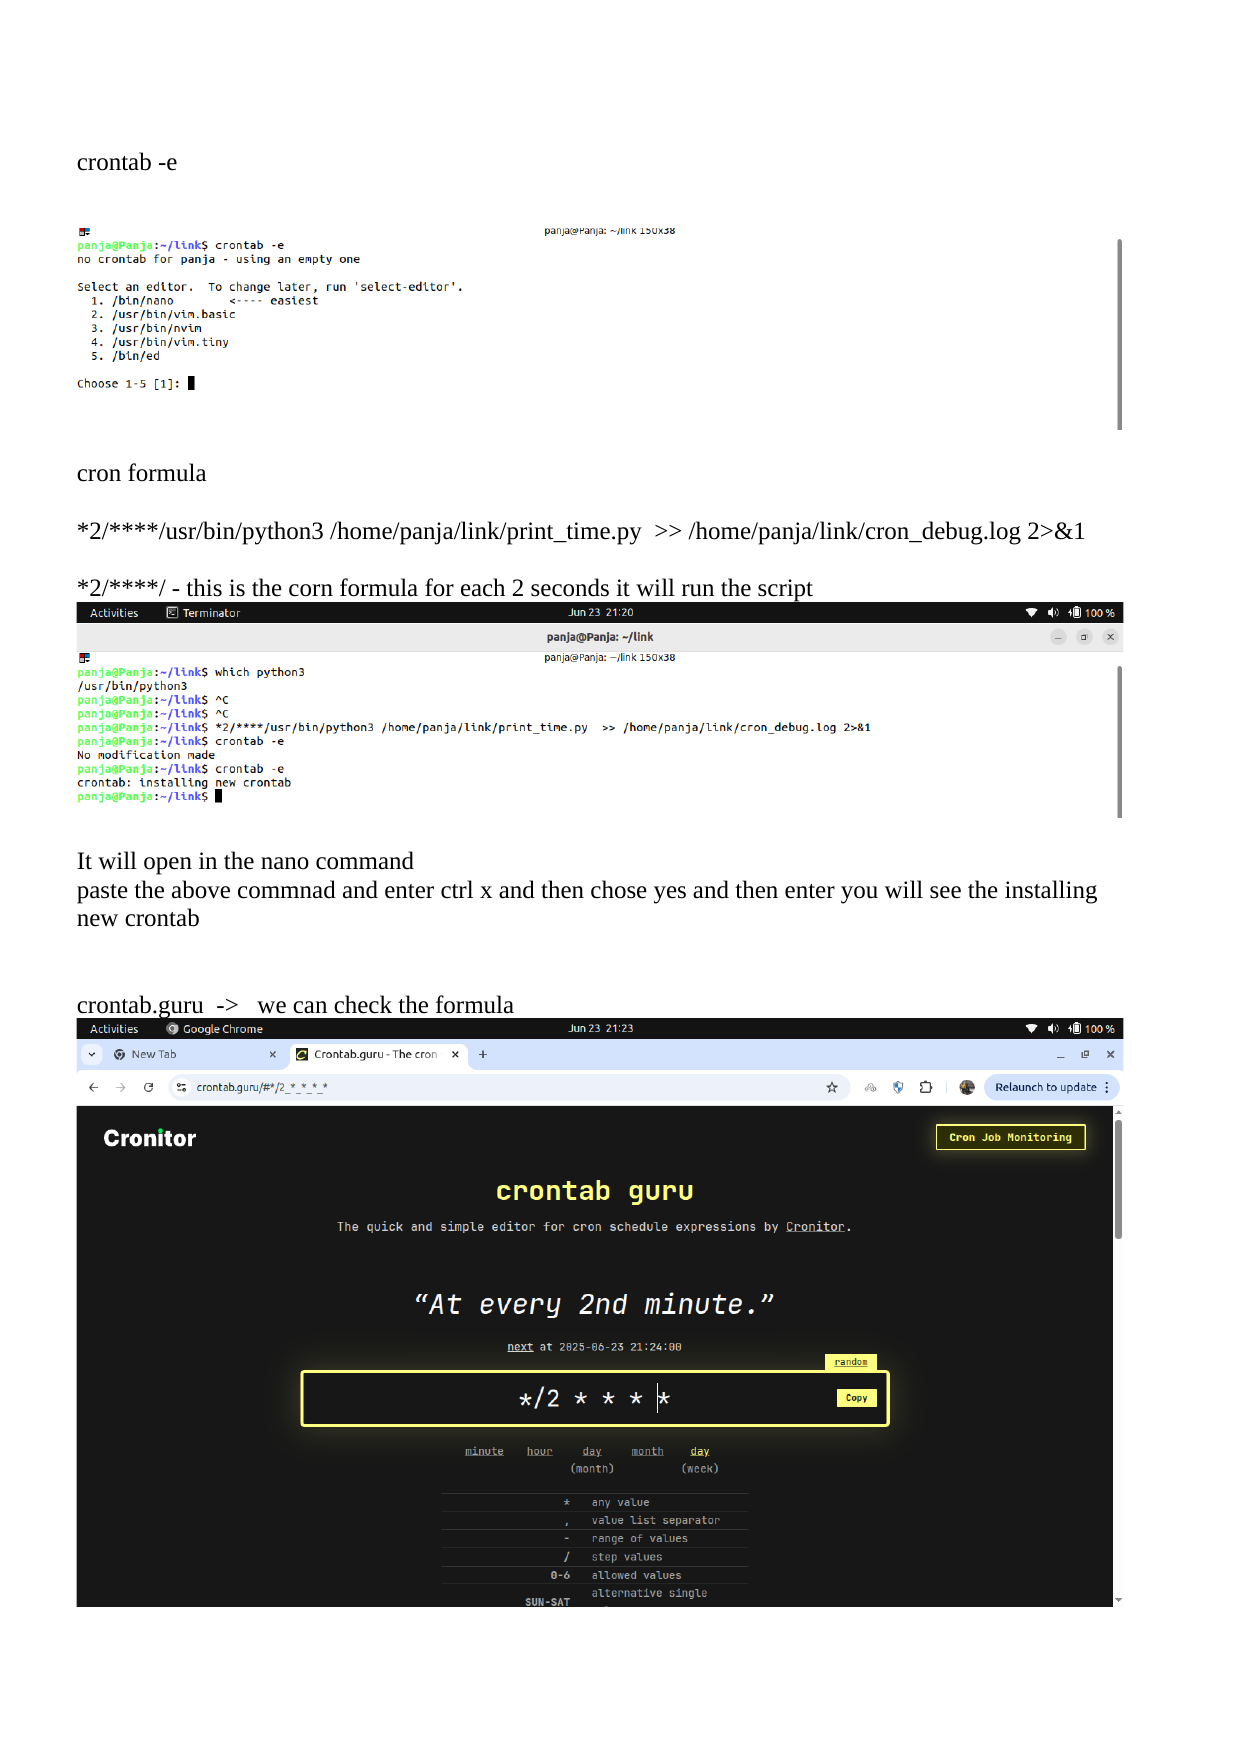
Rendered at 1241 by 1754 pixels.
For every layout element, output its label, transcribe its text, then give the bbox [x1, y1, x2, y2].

picture [76, 1018, 1124, 1607]
text cron formula [77, 458, 1123, 487]
text crontab.guru -> we can check the formula [77, 990, 1123, 1018]
text paste the above commnad and enter ctrl x and then chose yes and then enter you will see the installing new crontab [77, 875, 1123, 932]
picture [76, 602, 1124, 818]
text crontab -e [77, 147, 1123, 176]
text *2/****/ - this is the corn formula for each 2 seconds it will run the script [77, 573, 1123, 602]
picture [76, 228, 1124, 430]
text It will open in the nano command [77, 846, 1123, 875]
text *2/****/usr/bin/python3 /home/panja/link/print_time.py >> /home/panja/link/cron_debug.log 2>&1 [77, 516, 1123, 545]
